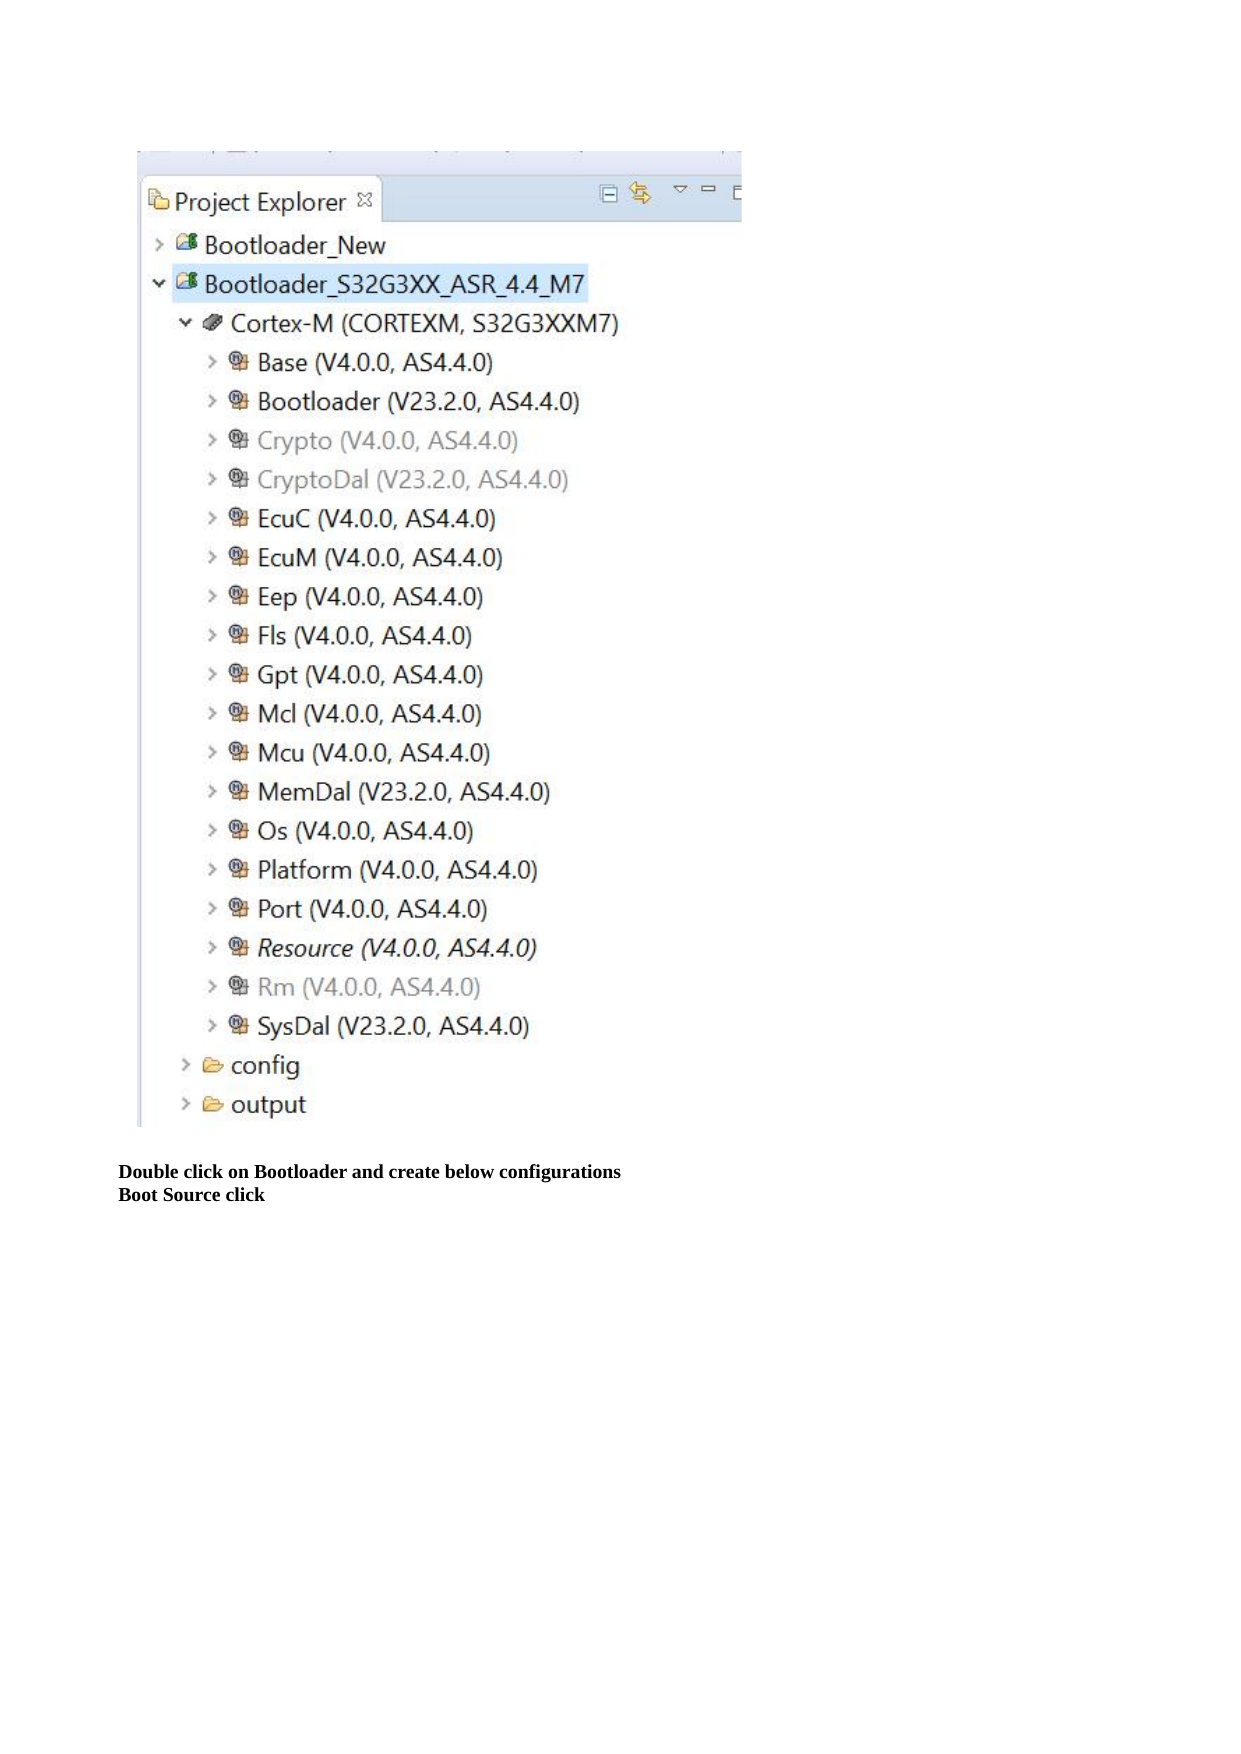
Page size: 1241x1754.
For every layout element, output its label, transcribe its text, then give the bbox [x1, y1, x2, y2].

text Double click on Bootloader and create below configurations Boot Source click [118, 1160, 1122, 1257]
picture [137, 151, 742, 1127]
